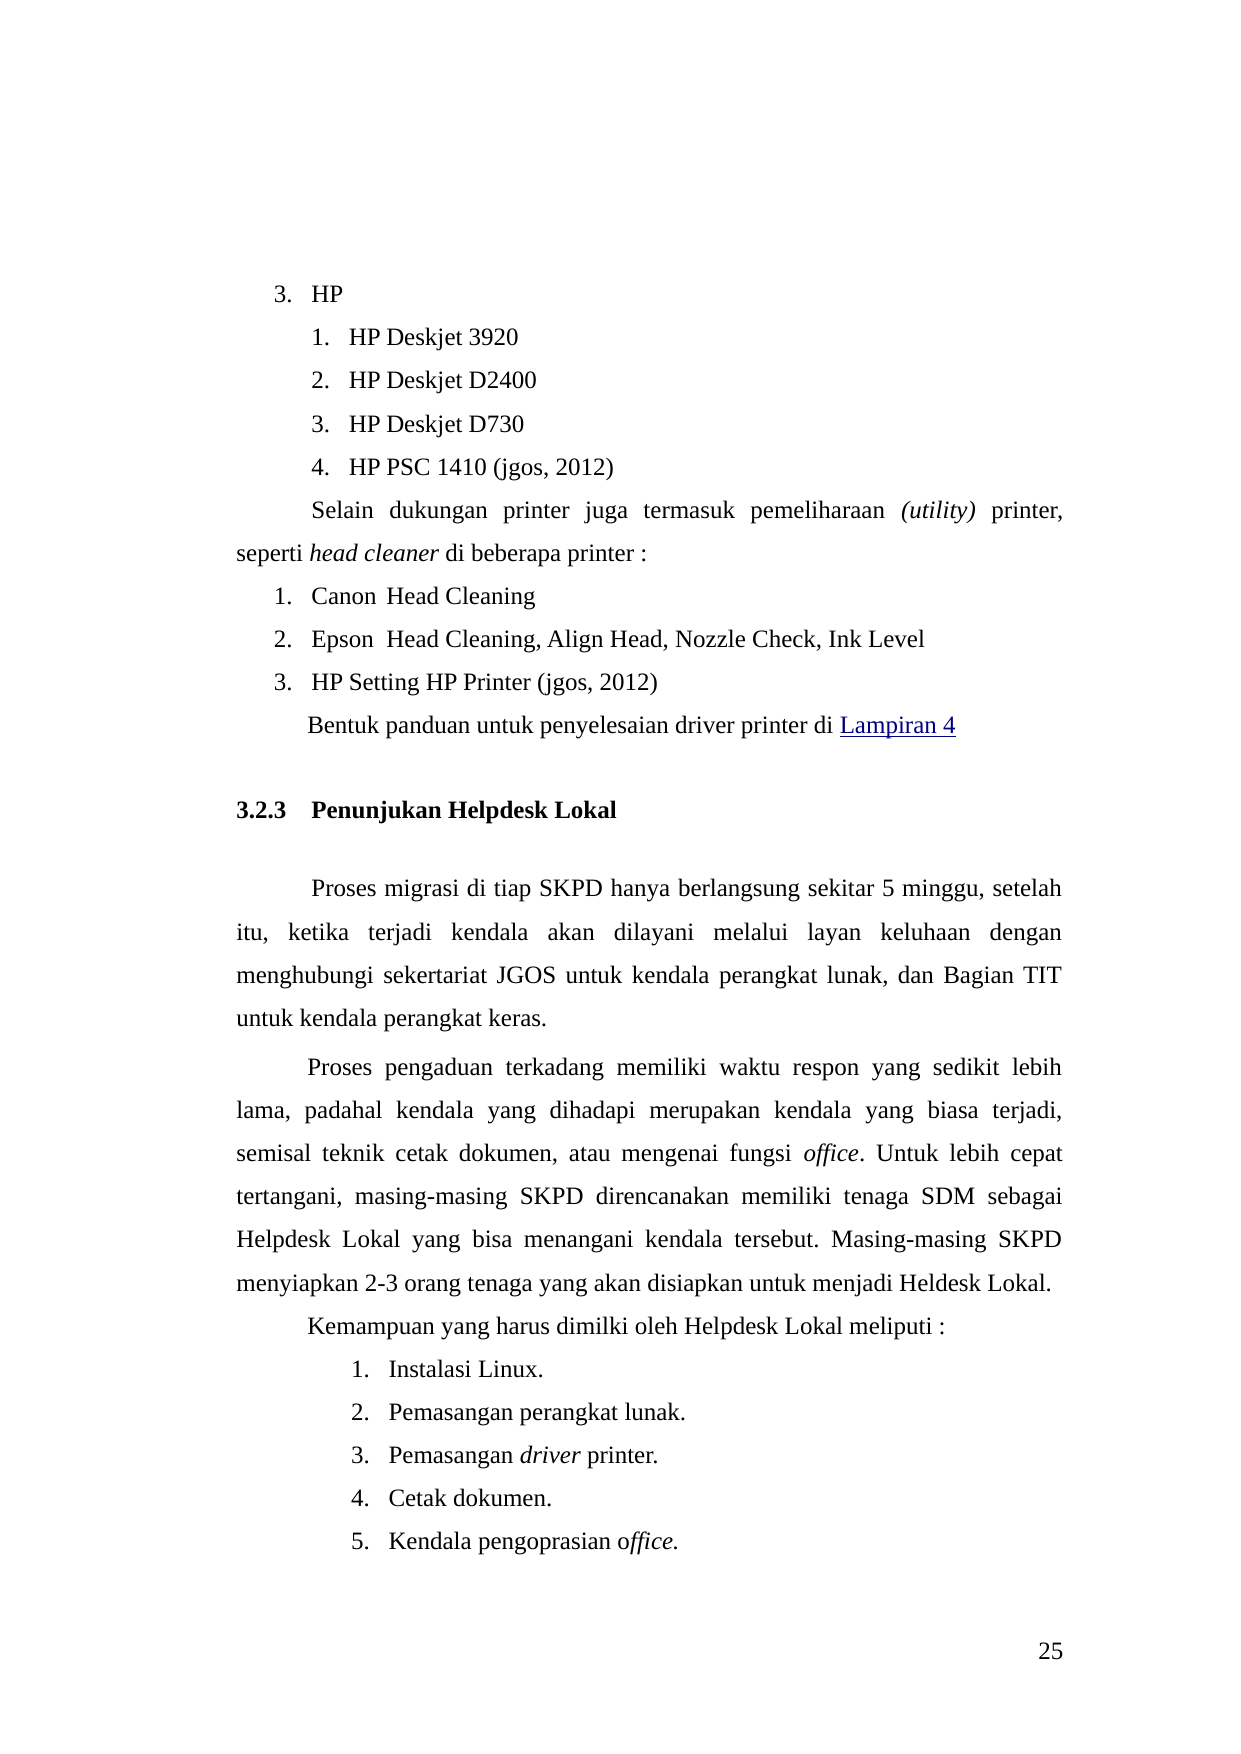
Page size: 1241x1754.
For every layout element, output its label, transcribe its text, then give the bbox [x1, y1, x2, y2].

list Cetak dokumen. [351, 1483, 1063, 1512]
list HP PSC 1410 (jgos, 2012) [311, 452, 1063, 481]
list HP Deskjet D2400 [311, 366, 1063, 394]
list Epson Head Cleaning, Align Head, Nozzle Check, Ink Level [274, 624, 1063, 653]
text Bentuk panduan untuk penyelesaian driver printer di Lampiran 4 [236, 711, 1063, 739]
list HP [274, 279, 1063, 308]
text Kemampuan yang harus dimilki oleh Helpdesk Lokal meliputi : [236, 1311, 1063, 1339]
list Canon Head Cleaning [274, 581, 1063, 610]
list HP Deskjet 3920 [311, 322, 1063, 351]
subtitle Penunjukan Helpdesk Lokal [236, 795, 1063, 824]
list Instalasi Linux. [351, 1354, 1063, 1383]
text Proses pengaduan terkadang memiliki waktu respon yang sedikit lebih lama, padahal kendala yang dihadapi merupakan kendala yang biasa terjadi, semisal teknik cetak dokumen, atau mengenai fungsi office. Untuk lebih cepat tertangani, masing-masing SKPD direncanakan memiliki tenaga SDM sebagai Helpdesk Lokal yang bisa menangani kendala tersebut. Masing-masing SKPD menyiapkan 2-3 orang tenaga yang akan disiapkan untuk menjadi Heldesk Lokal. [236, 1052, 1063, 1296]
text Selain dukungan printer juga termasuk pemeliharaan (utility) printer, seperti head cleaner di beberapa printer : [236, 495, 1063, 567]
list Pemasangan perangkat lunak. [351, 1397, 1063, 1426]
list HP Setting HP Printer (jgos, 2012) [274, 667, 1063, 696]
list Kendala pengoprasian office. [351, 1526, 1063, 1555]
list Pemasangan driver printer. [351, 1440, 1063, 1469]
list HP Deskjet D730 [311, 409, 1063, 437]
text Proses migrasi di tiap SKPD hanya berlangsung sekitar 5 minggu, setelah itu, ketika terjadi kendala akan dilayani melalui layan keluhaan dengan menghubungi sekertariat JGOS untuk kendala perangkat lunak, dan Bagian TIT untuk kendala perangkat keras. [236, 873, 1063, 1032]
